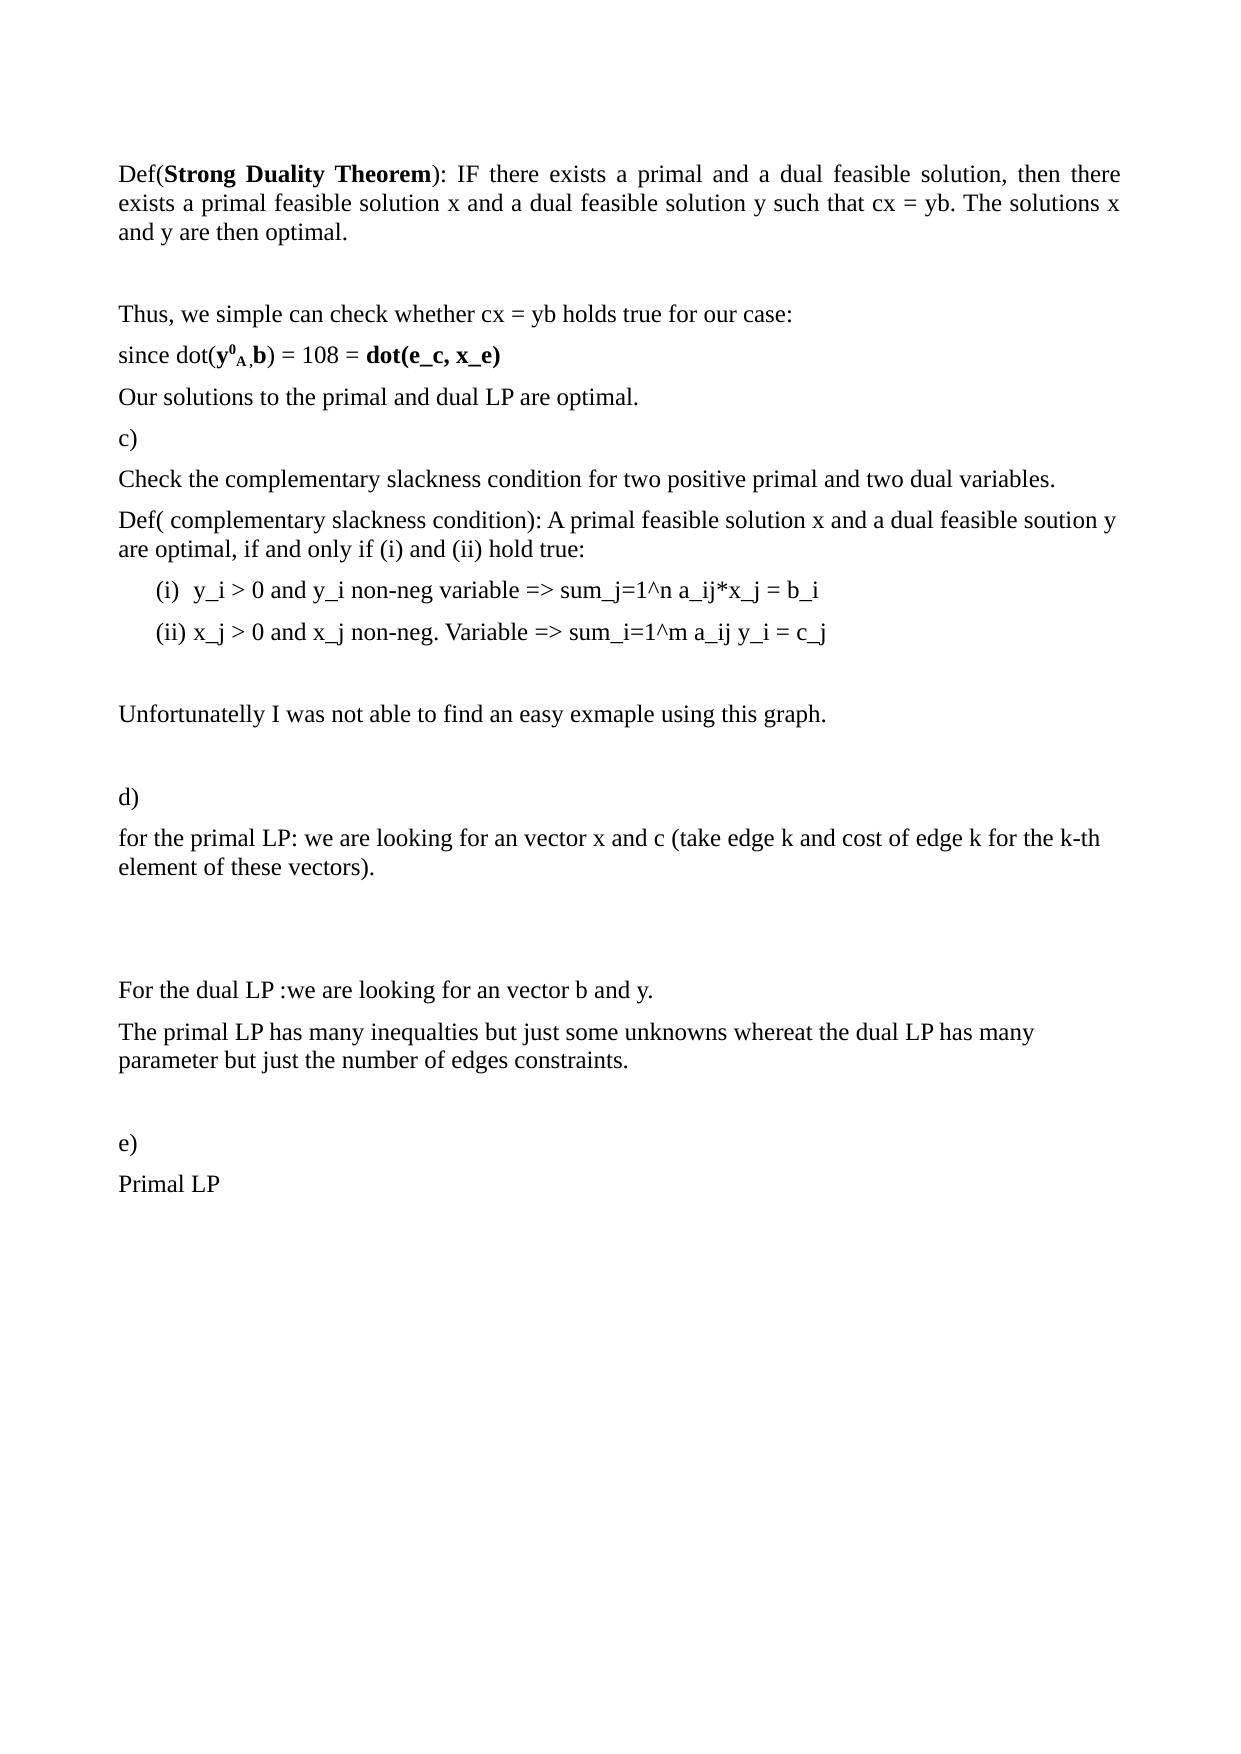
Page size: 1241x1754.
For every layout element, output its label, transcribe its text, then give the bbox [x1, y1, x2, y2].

text The primal LP has many inequalties but just some unknowns whereat the dual LP has many parameter but just the number of edges constraints. [118, 1017, 1122, 1074]
text since dot(y0A ,b) = 108 = dot(e_c, x_e) [118, 341, 1122, 369]
text for the primal LP: we are looking for an vector x and c (take edge k and cost of edge k for the k-th element of these vectors). [118, 823, 1122, 881]
text e) [118, 1128, 1122, 1157]
text Def( complementary slackness condition): A primal feasible solution x and a dual feasible soution y are optimal, if and only if (i) and (ii) hold true: [118, 506, 1122, 563]
text Def(Strong Duality Theorem): IF there exists a primal and a dual feasible solution, then there exists a primal feasible solution x and a dual feasible solution y such that cx = yb. The solutions x and y are then optimal. [118, 159, 1122, 246]
text d) [118, 782, 1122, 811]
text Thus, we simple can check whether cx = yb holds true for our case: [118, 299, 1122, 328]
text Unfortunatelly I was not able to find an easy exmaple using this graph. [118, 699, 1122, 728]
text Our solutions to the primal and dual LP are optimal. [118, 382, 1122, 411]
text Primal LP [118, 1169, 1122, 1198]
list x_j > 0 and x_j non-neg. Variable => sum_i=1^m a_ij y_i = c_j [156, 617, 1122, 646]
text For the dual LP :we are looking for an vector b and y. [118, 976, 1122, 1004]
list y_i > 0 and y_i non-neg variable => sum_j=1^n a_ij*x_j = b_i [156, 576, 1122, 604]
text Check the complementary slackness condition for two positive primal and two dual variables. [118, 464, 1122, 493]
text c) [118, 423, 1122, 452]
